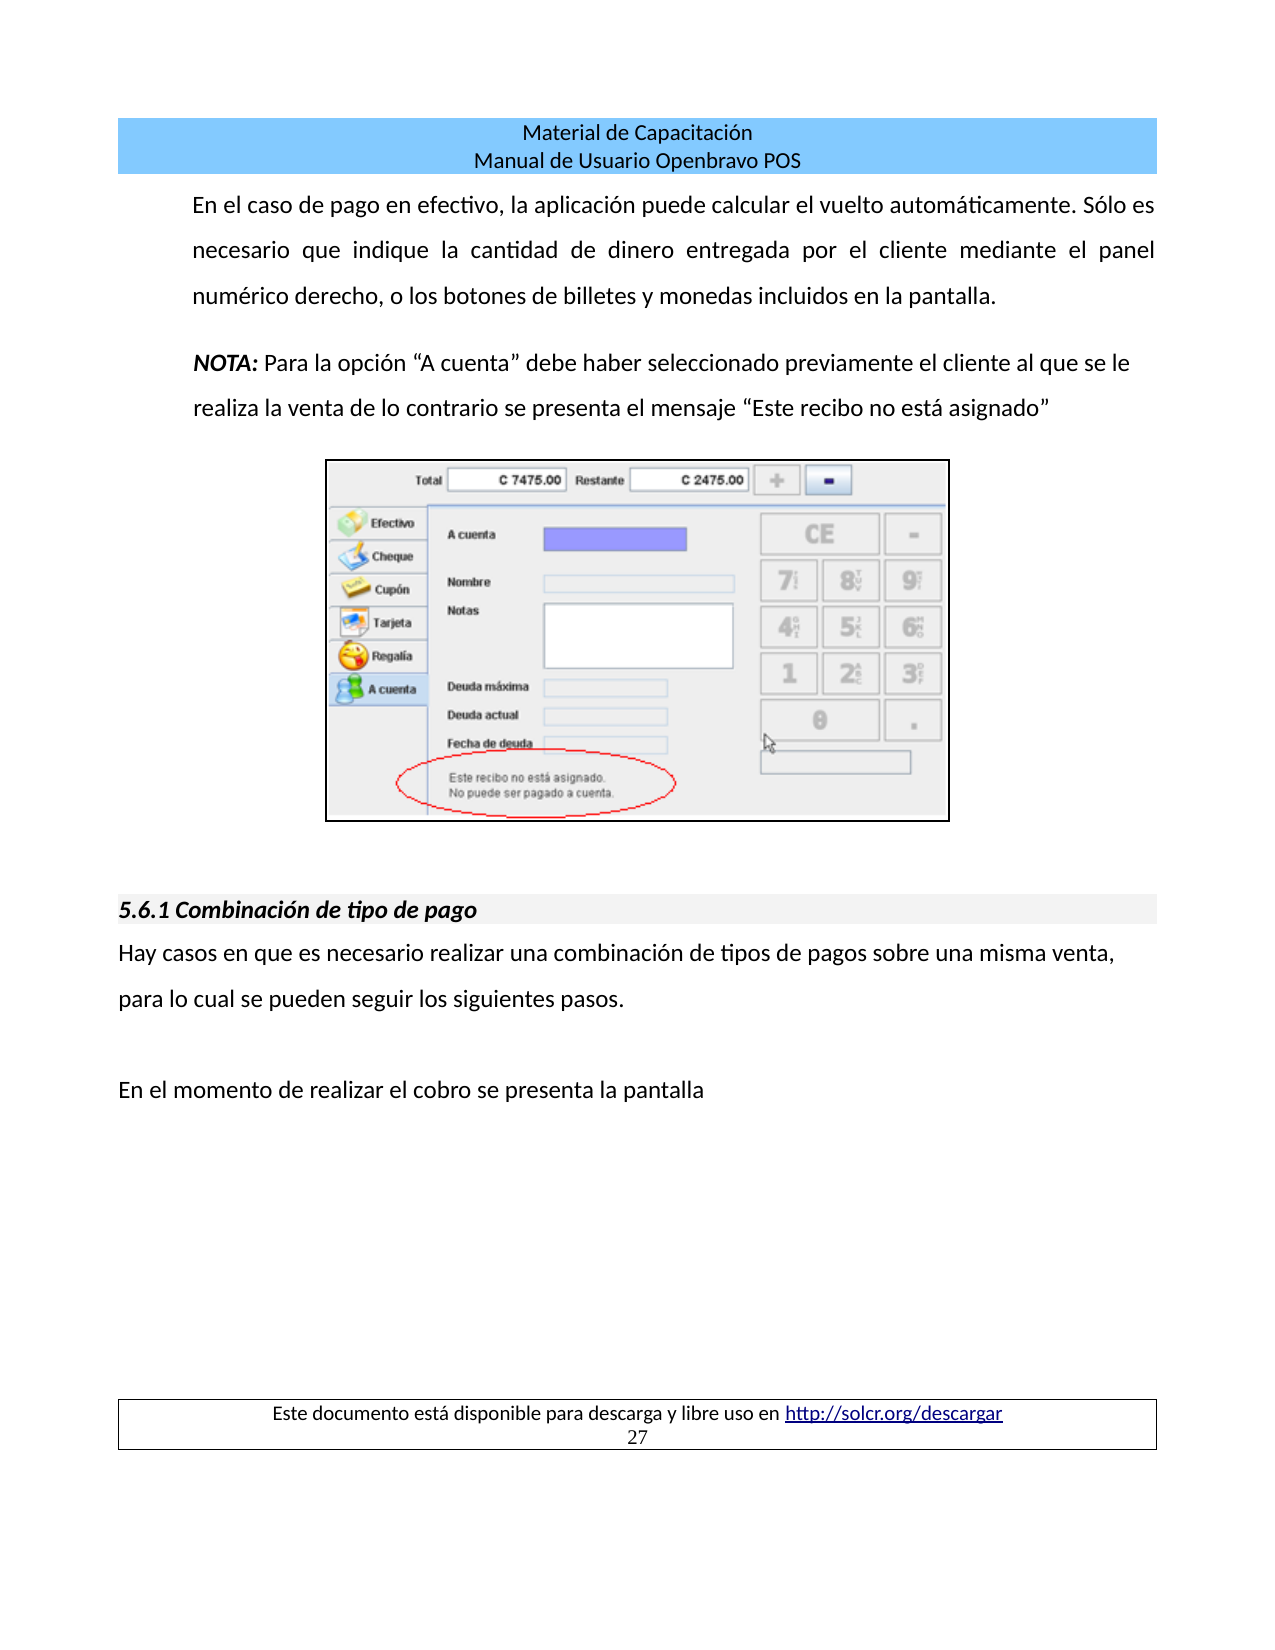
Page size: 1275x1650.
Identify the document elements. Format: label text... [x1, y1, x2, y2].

text En el momento de realizar el cobro se presenta la pantalla [118, 1074, 1157, 1105]
text En el caso de pago en efectivo, la aplicación puede calcular el vuelto automáticamente. Sólo es necesario que indique la cantidad de dinero entregada por el cliente mediante el panel numérico derecho, o los botones de billetes y monedas incluidos en la pantalla. [192, 189, 1157, 311]
text Hay casos en que es necesario realizar una combinación de tipos de pagos sobre una misma venta, para lo cual se pueden seguir los siguientes pasos. [118, 937, 1157, 1013]
text NOTA: Para la opción “A cuenta” debe haber seleccionado previamente el cliente al que se le realiza la venta de lo contrario se presenta el mensaje “Este recibo no está asignado” [193, 347, 1157, 423]
subtitle 5.6.1 Combinación de tipo de pago [118, 894, 1157, 924]
